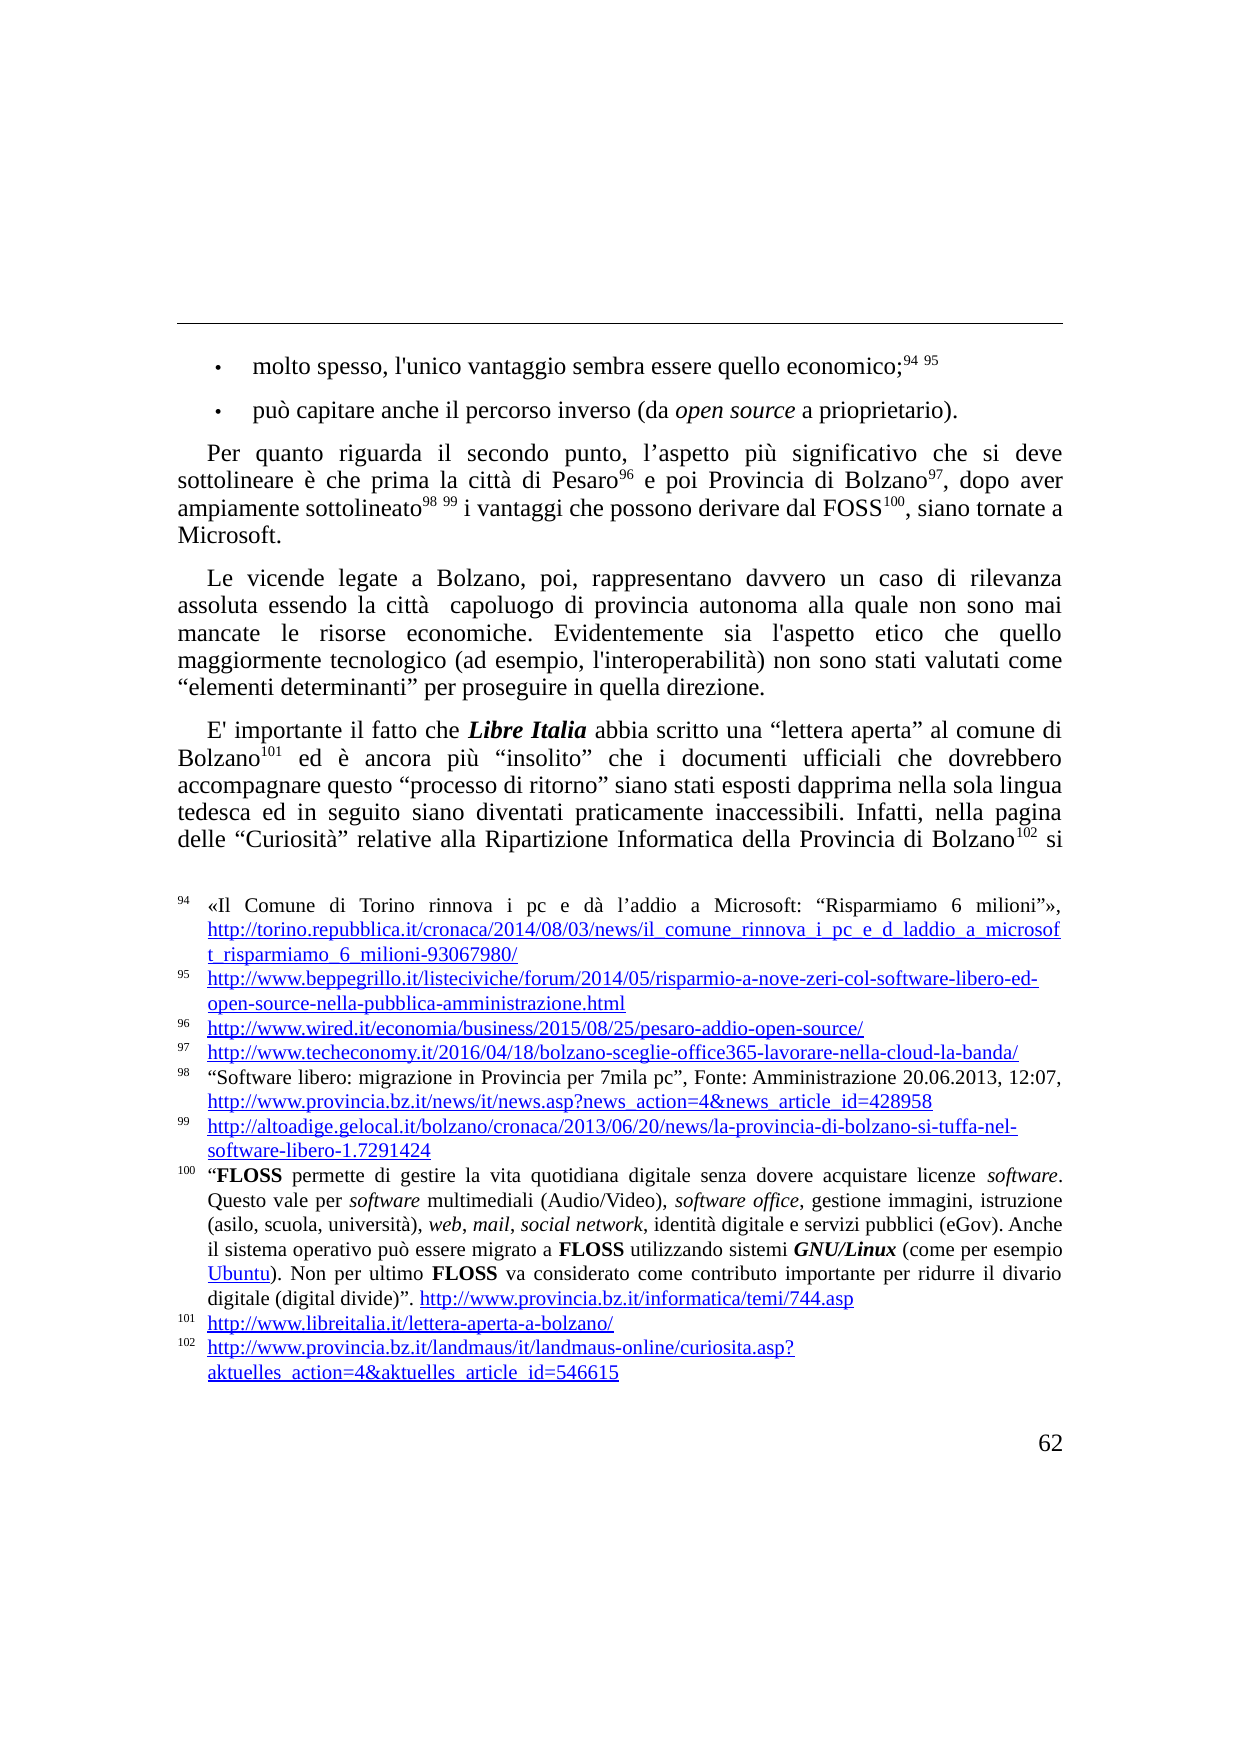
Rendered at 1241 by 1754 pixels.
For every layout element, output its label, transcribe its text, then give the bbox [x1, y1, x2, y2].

list http://www.beppegrillo.it/listeciviche/forum/2014/05/risparmio-a-nove-zeri-col-software-libero-ed-open-source-nella-pubblica-amministrazione.html [177, 967, 1063, 1015]
text Le vicende legate a Bolzano, poi, rappresentano davvero un caso di rilevanza assoluta essendo la città capoluogo di provincia autonoma alla quale non sono mai mancate le risorse economiche. Evidentemente sia l'aspetto etico che quello maggiormente tecnologico (ad esempio, l'interoperabilità) non sono stati valutati come “elementi determinanti” per proseguire in quella direzione. [177, 565, 1063, 701]
list può capitare anche il percorso inverso (da open source a prioprietario). [215, 396, 1063, 423]
text “Software libero: migrazione in Provincia per 7mila pc”, Fonte: Amministrazione 20.06.2013, 12:07, http://www.provincia.bz.it/news/it/news.asp?news_action=4&news_article_id=428958 [177, 1066, 1063, 1113]
text “FLOSS permette di gestire la vita quotidiana digitale senza dovere acquistare licenze software. Questo vale per software multimediali (Audio/Video), software office, gestione immagini, istruzione (asilo, scuola, università), web, mail, social network, identità digitale e servizi pubblici (eGov). Anche il sistema operativo può essere migrato a FLOSS utilizzando sistemi GNU/Linux (come per esempio Ubuntu). Non per ultimo FLOSS va considerato come contributo importante per ridurre il divario digitale (digital divide)”. http://www.provincia.bz.it/informatica/temi/744.asp [177, 1164, 1063, 1310]
list «Il Comune di Torino rinnova i pc e dà l’addio a Microsoft: “Risparmiamo 6 milioni”», http://torino.repubblica.it/cronaca/2014/08/03/news/il_comune_rinnova_i_pc_e_d_laddio_a_microsoft_risparmiamo_6_milioni-93067980/ [177, 893, 1063, 966]
text Per quanto riguarda il secondo punto, l’aspetto più significativo che si deve sottolineare è che prima la città di Pesaro e poi Provincia di Bolzano, dopo aver ampiamente sottolineato i vantaggi che possono derivare dal FOSS, siano tornate a Microsoft. [177, 440, 1063, 548]
text http://www.libreitalia.it/lettera-aperta-a-bolzano/ [177, 1311, 1063, 1334]
text http://www.techeconomy.it/2016/04/18/bolzano-sceglie-office365-lavorare-nella-cloud-la-banda/ [177, 1041, 1063, 1064]
text E' importante il fatto che Libre Italia abbia scritto una “lettera aperta” al comune di Bolzano ed è ancora più “insolito” che i documenti ufficiali che dovrebbero accompagnare questo “processo di ritorno” siano stati esposti dapprima nella sola lingua tedesca ed in seguito siano diventati praticamente inaccessibili. Infatti, nella pagina delle “Curiosità” relative alla Ripartizione Informatica della Provincia di Bolzano si può leggere (in data 22.05.2016 - 07:58) della notizia “Office Automation: Migrazione nella Cloud con MS-Office 365” ma non è possibile accedere agli atti ufficiali: [177, 717, 1063, 853]
list molto spesso, l'unico vantaggio sembra essere quello economico; [215, 353, 1063, 380]
text http://www.wired.it/economia/business/2015/08/25/pesaro-addio-open-source/ [177, 1016, 1063, 1039]
text http://www.provincia.bz.it/landmaus/it/landmaus-online/curiosita.asp?aktuelles_action=4&aktuelles_article_id=546615 [177, 1336, 1063, 1384]
text http://altoadige.gelocal.it/bolzano/cronaca/2013/06/20/news/la-provincia-di-bolzano-si-tuffa-nel-software-libero-1.7291424 [177, 1115, 1063, 1162]
